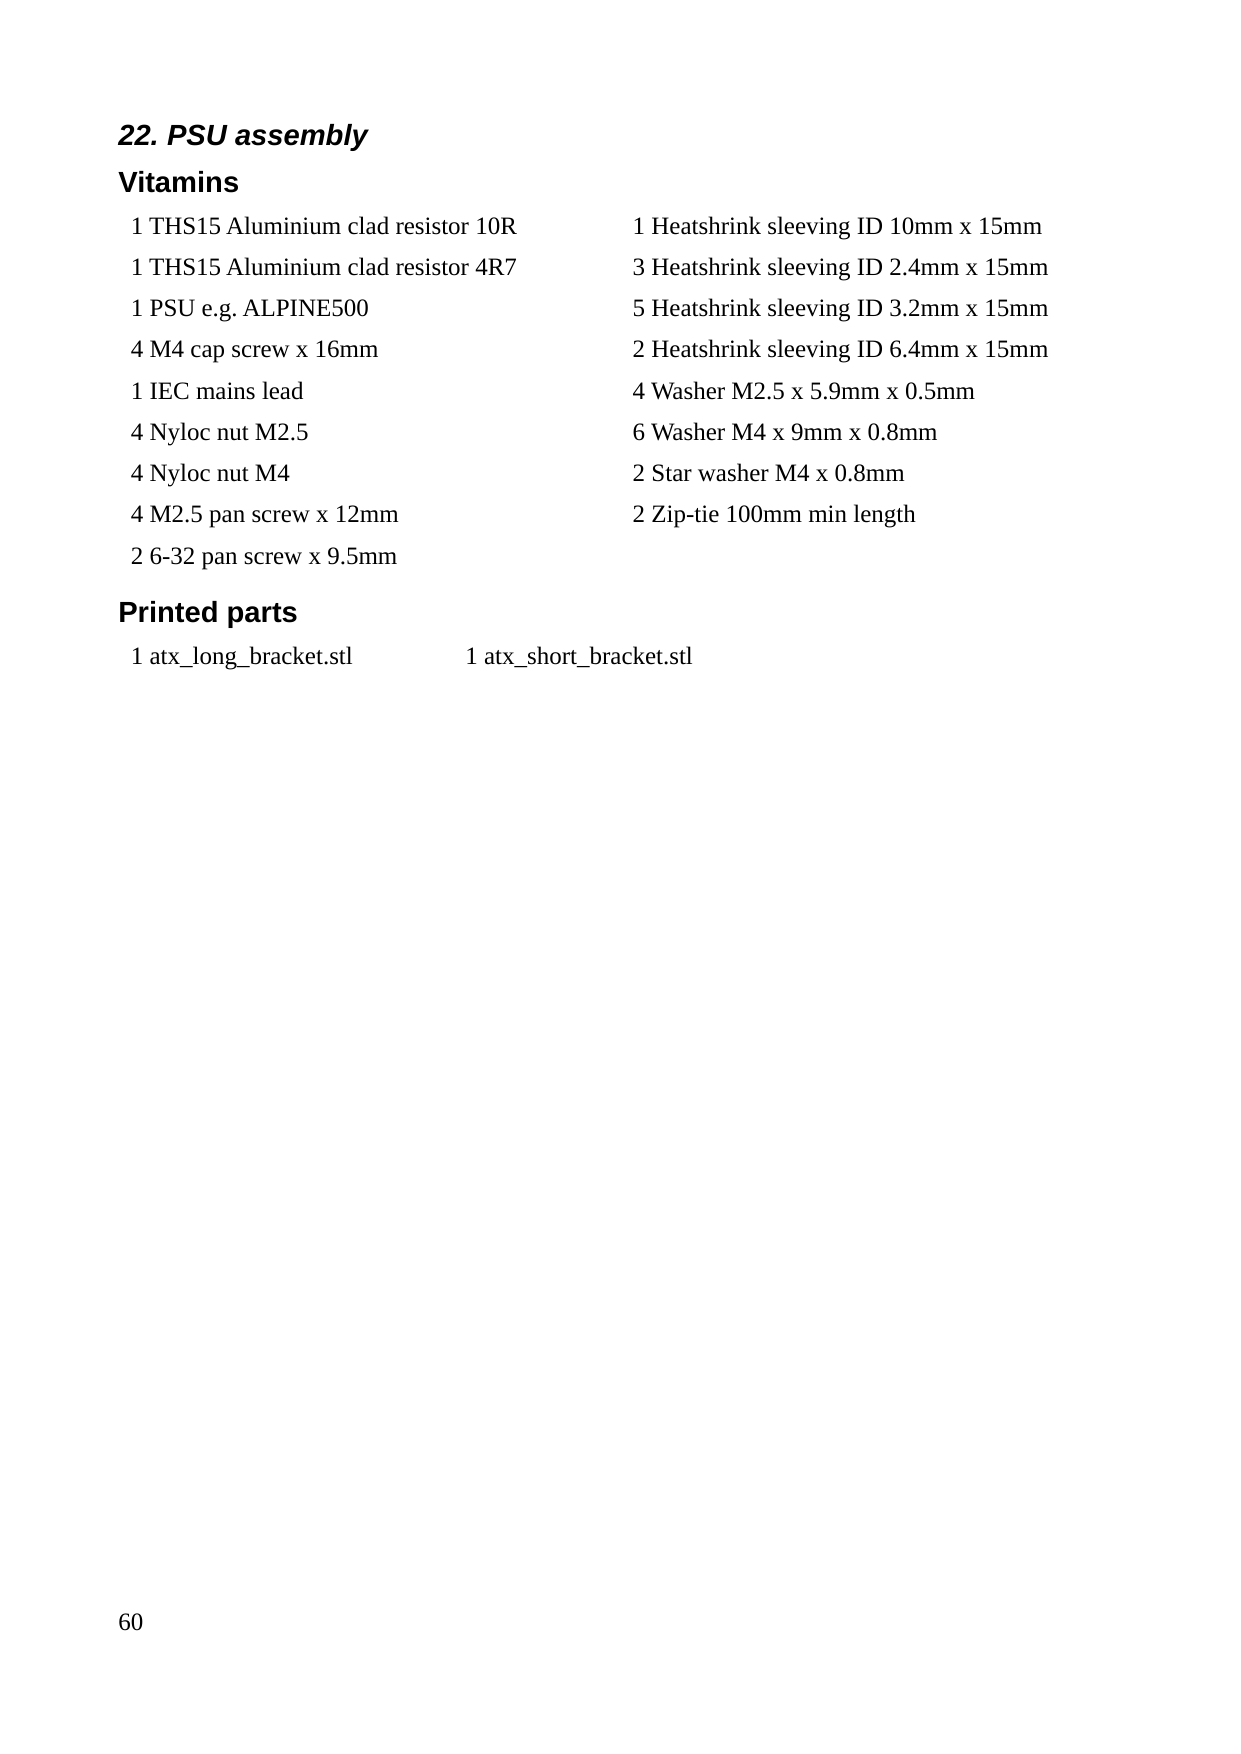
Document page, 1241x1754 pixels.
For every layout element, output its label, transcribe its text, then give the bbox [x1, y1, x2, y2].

subtitle PSU assembly [118, 118, 1122, 152]
table_header [788, 641, 1122, 935]
table_header 1 atx_long_bracket.stl [118, 641, 453, 935]
table_header 1 Heatshrink sleeving ID 10mm x 15mm 3 Heatshrink sleeving ID 2.4mm x 15mm 5 Heatshrink sleeving ID 3.2mm x 15mm 2 Heatshrink sleeving ID 6.4mm x 15mm 4 Washer M2.5 x 5.9mm x 0.5mm 6 Washer M4 x 9mm x 0.8mm 2 Star washer M4 x 0.8mm 2 Zip-tie 100mm min length [620, 211, 1122, 582]
table_header 1 THS15 Aluminium clad resistor 10R 1 THS15 Aluminium clad resistor 4R7 1 PSU e.g. ALPINE500 4 M4 cap screw x 16mm 1 IEC mains lead 4 Nyloc nut M2.5 4 Nyloc nut M4 4 M2.5 pan screw x 12mm 2 6-32 pan screw x 9.5mm [118, 211, 620, 582]
subtitle Printed parts [118, 596, 1122, 629]
table_header 1 atx_short_bracket.stl [453, 641, 787, 935]
subtitle Vitamins [118, 165, 1122, 199]
